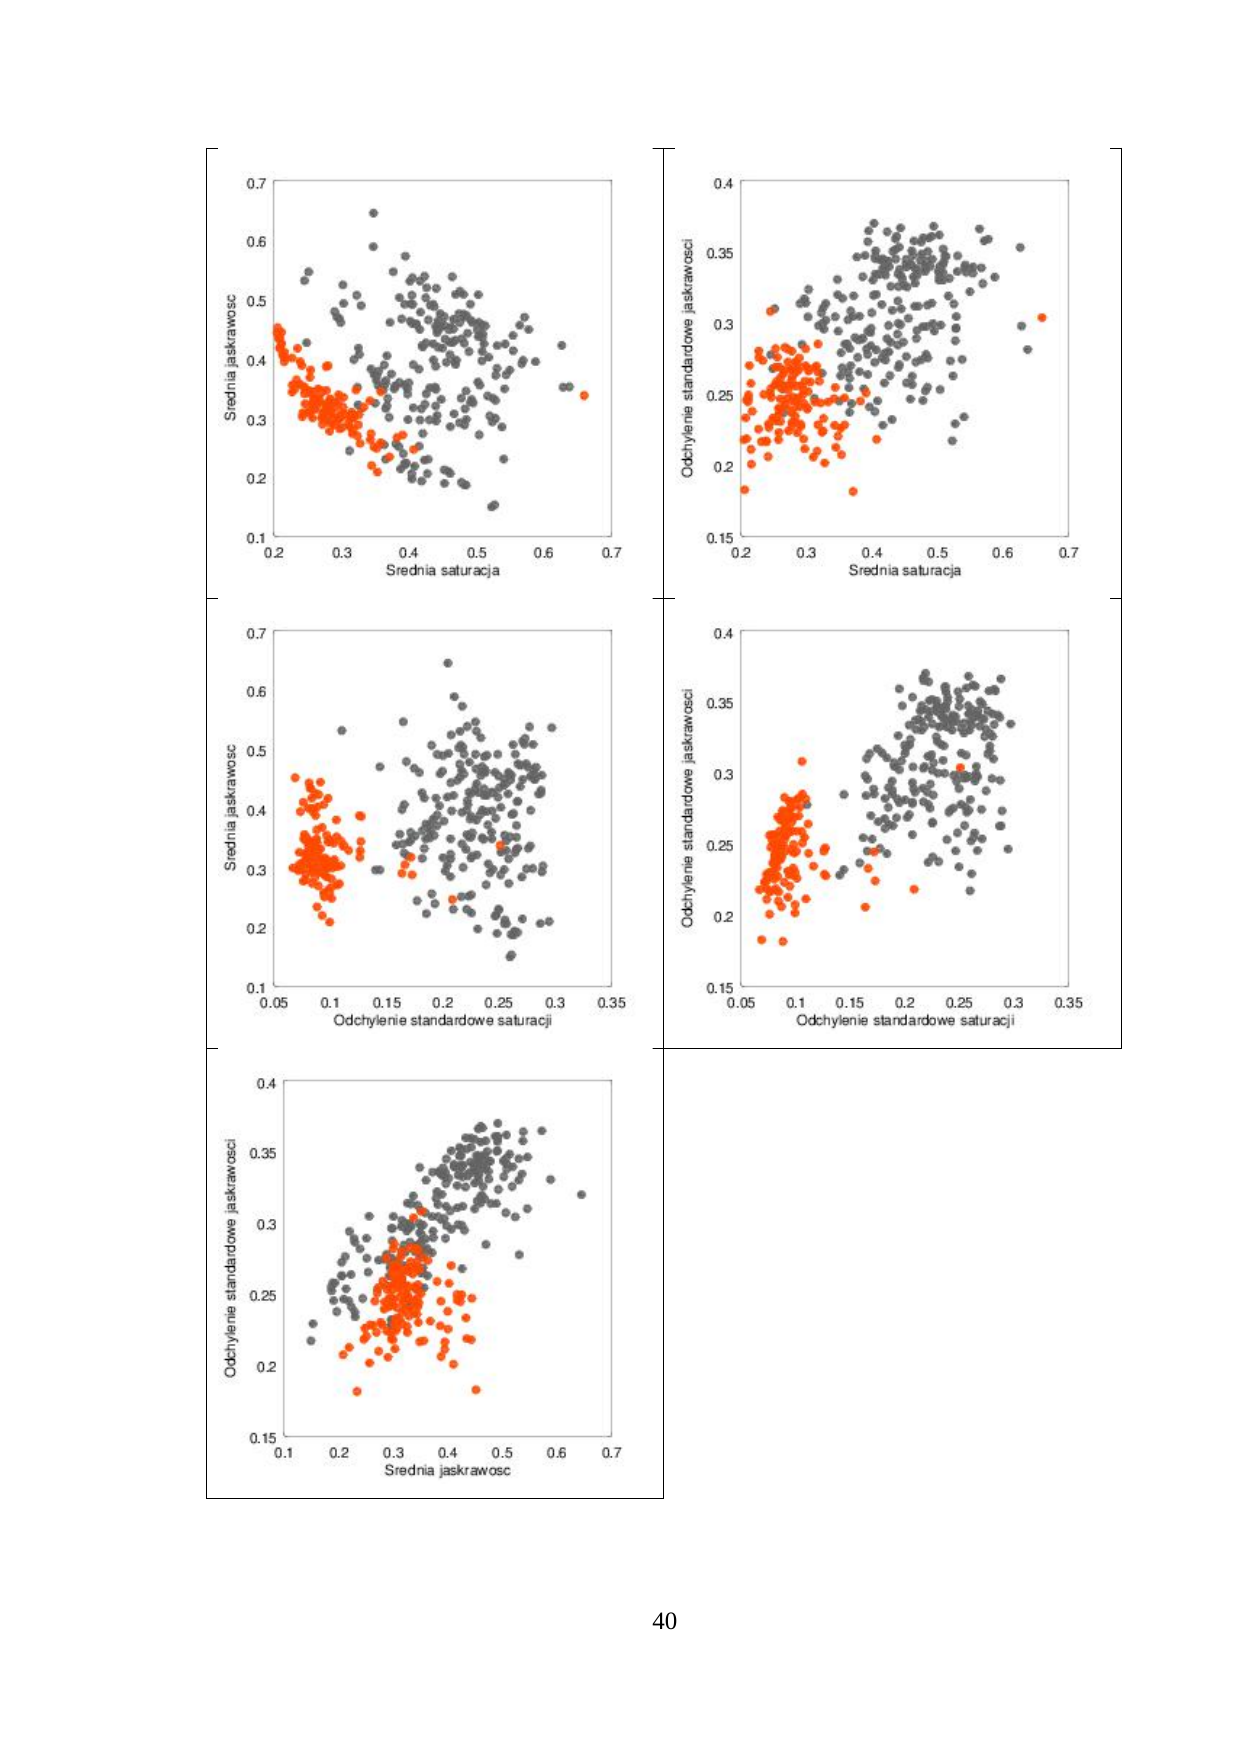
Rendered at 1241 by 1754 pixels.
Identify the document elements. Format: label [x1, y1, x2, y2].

table_cell [664, 1049, 1121, 1498]
table_cell [207, 599, 663, 1048]
table_cell [207, 1049, 663, 1498]
table_cell [207, 149, 663, 598]
table_cell [664, 599, 1121, 1048]
table_cell [664, 149, 1121, 598]
